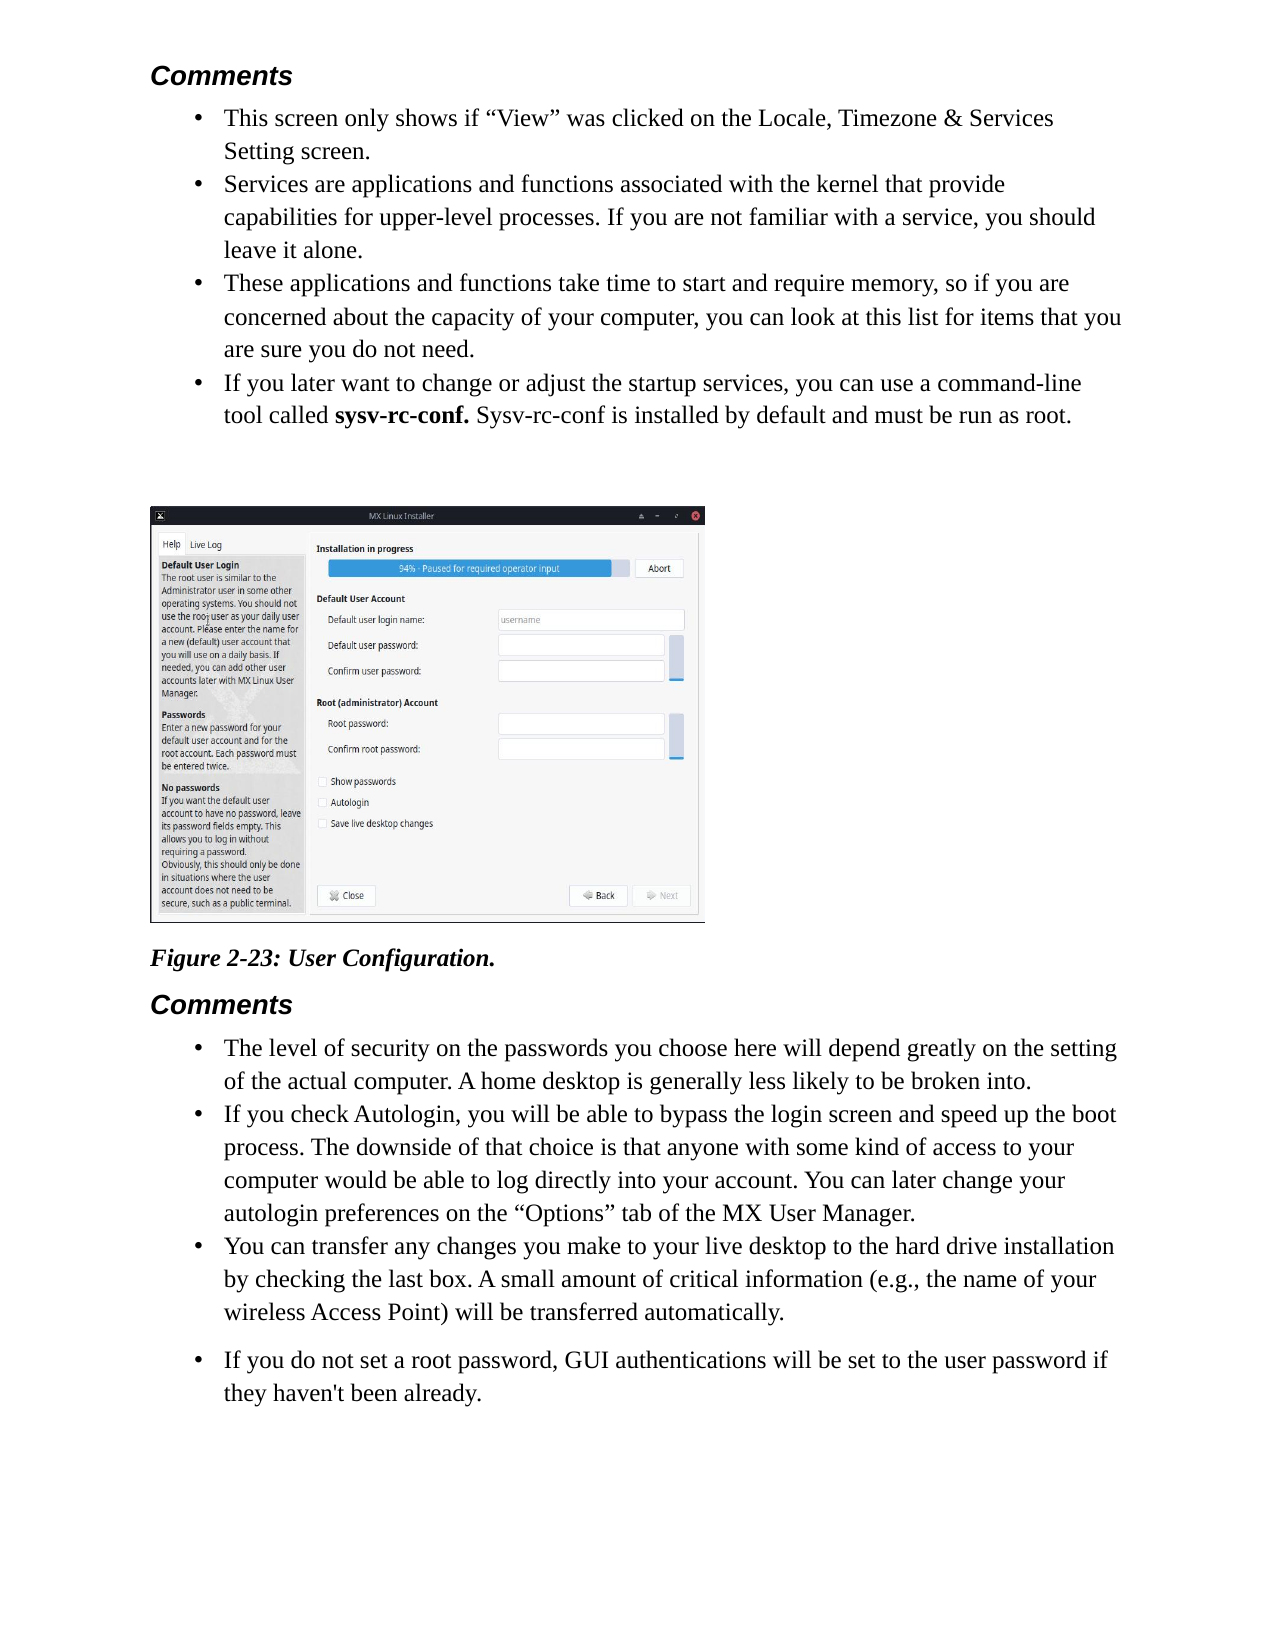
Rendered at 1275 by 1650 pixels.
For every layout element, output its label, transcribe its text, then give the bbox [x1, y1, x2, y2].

subtitle Comments [150, 59, 1125, 91]
list These applications and functions take time to start and require memory, so if you are concerned about the capacity of your computer, you can look at this list for items that you are sure you do not need. [194, 268, 1125, 363]
subtitle Comments [150, 989, 1125, 1021]
picture [150, 506, 705, 923]
list The level of security on the passwords you choose here will depend greatly on the setting of the actual computer. A home desktop is generally less likely to be broken into. [194, 1033, 1125, 1095]
list You can transfer any changes you make to your live desktop to the hard drive installation by checking the last box. A small amount of critical information (e.g., the name of your wireless Access Point) will be transferred automatically. [194, 1231, 1125, 1326]
list If you later want to change or adjust the startup services, you can use a command-line tool called sysv-rc-conf. Sysv-rc-conf is installed by default and must be run as root. [194, 368, 1125, 429]
list If you check Autologin, you will be able to bypass the login screen and speed up the boot process. The downside of that choice is that anyone with some kind of access to your computer would be able to log directly into your account. You can later change your autologin preferences on the “Options” tab of the MX User Manager. [194, 1099, 1125, 1227]
list Services are applications and functions associated with the kernel that provide capabilities for upper-level processes. If you are not familiar with a service, you should leave it alone. [194, 169, 1125, 264]
text Figure 2-23: User Configuration. [150, 481, 1125, 972]
list If you do not set a root password, GUI authentications will be set to the user password if they haven't been already. [194, 1345, 1125, 1407]
list This screen only shows if “View” was clicked on the Locale, Timezone & Services Setting screen. [194, 103, 1125, 165]
